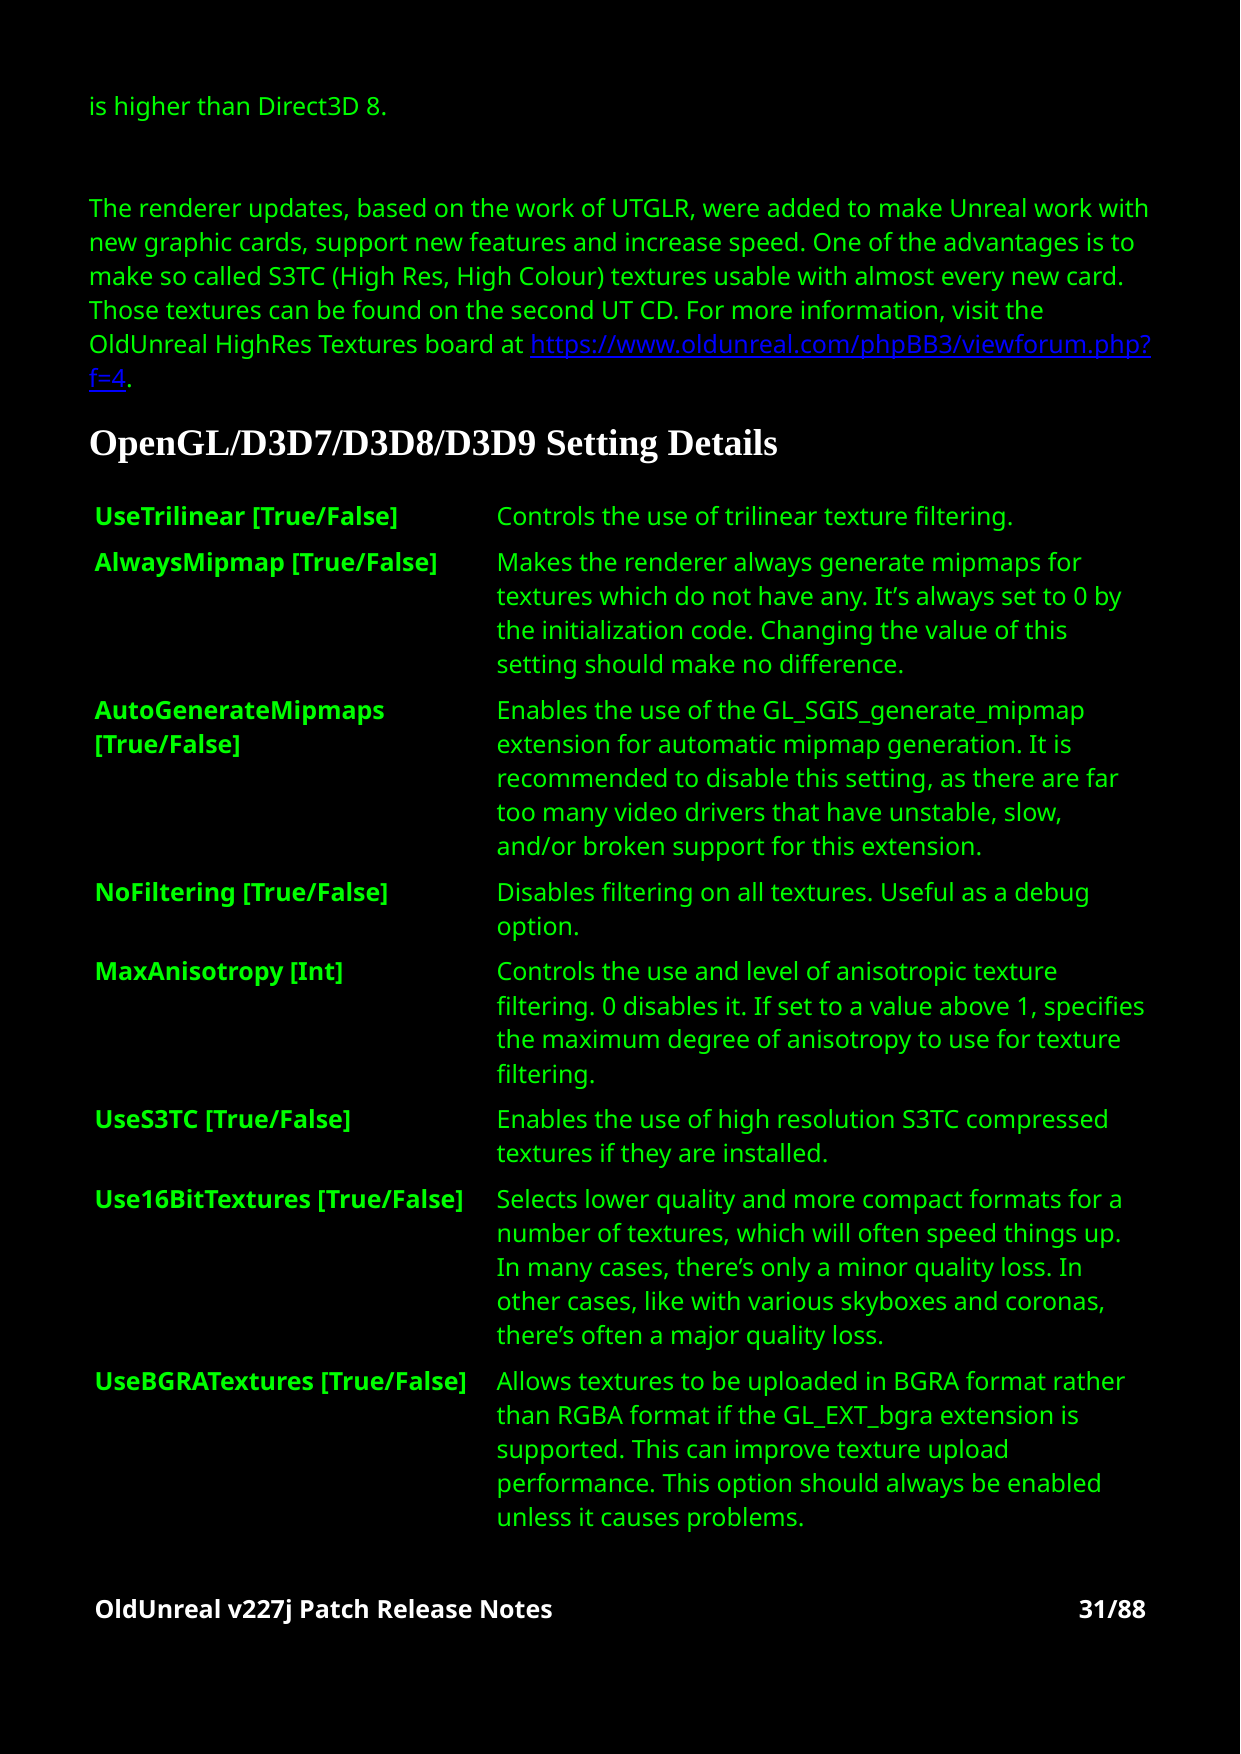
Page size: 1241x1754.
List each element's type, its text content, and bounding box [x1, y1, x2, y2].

table_cell AlwaysMipmap [True/False] [89, 540, 491, 686]
table_cell Enables the use of the GL_SGIS_generate_mipmap extension for automatic mipmap generation. It is recommended to disable this setting, as there are far too many video drivers that have unstable, slow, and/or broken support for this extension. [492, 687, 1152, 868]
table_cell UseS3TC [True/False] [89, 1097, 491, 1176]
table_cell Makes the renderer always generate mipmaps for textures which do not have any. It’s always set to 0 by the initialization code. Changing the value of this setting should make no difference. [492, 540, 1152, 686]
table_cell Controls the use and level of anisotropic texture filtering. 0 disables it. If set to a value above 1, specifies the maximum degree of anisotropy to use for texture filtering. [492, 949, 1152, 1096]
table_header UseTrilinear [True/False] [89, 494, 491, 538]
table_header Controls the use of trilinear texture filtering. [492, 494, 1152, 538]
table_cell AutoGenerateMipmaps [True/False] [89, 687, 491, 868]
subtitle OpenGL/D3D7/D3D8/D3D9 Setting Details [88, 420, 1152, 463]
table_cell MaxAnisotropy [Int] [89, 949, 491, 1096]
table_cell Enables the use of high resolution S3TC compressed textures if they are installed. [492, 1097, 1152, 1176]
table_cell UseBGRATextures [True/False] [89, 1359, 491, 1540]
text The renderer updates, based on the work of UTGLR, were added to make Unreal work with new graphic cards, support new features and increase speed. One of the advantages is to make so called S3TC (High Res, High Colour) textures usable with almost every new card. Those textures can be found on the second UT CD. For more information, visit the OldUnreal HighRes Textures board at https://www.oldunreal.com/phpBB3/viewforum.php?f=4. [88, 191, 1152, 395]
text is higher than Direct3D 8. [88, 88, 1152, 123]
table_cell Allows textures to be uploaded in BGRA format rather than RGBA format if the GL_EXT_bgra extension is supported. This can improve texture upload performance. This option should always be enabled unless it causes problems. [492, 1359, 1152, 1540]
table_cell NoFiltering [True/False] [89, 869, 491, 948]
table_cell Use16BitTextures [True/False] [89, 1177, 491, 1358]
table_cell Disables filtering on all textures. Useful as a debug option. [492, 869, 1152, 948]
table_cell Selects lower quality and more compact formats for a number of textures, which will often speed things up. In many cases, there’s only a minor quality loss. In other cases, like with various skyboxes and coronas, there’s often a major quality loss. [492, 1177, 1152, 1358]
